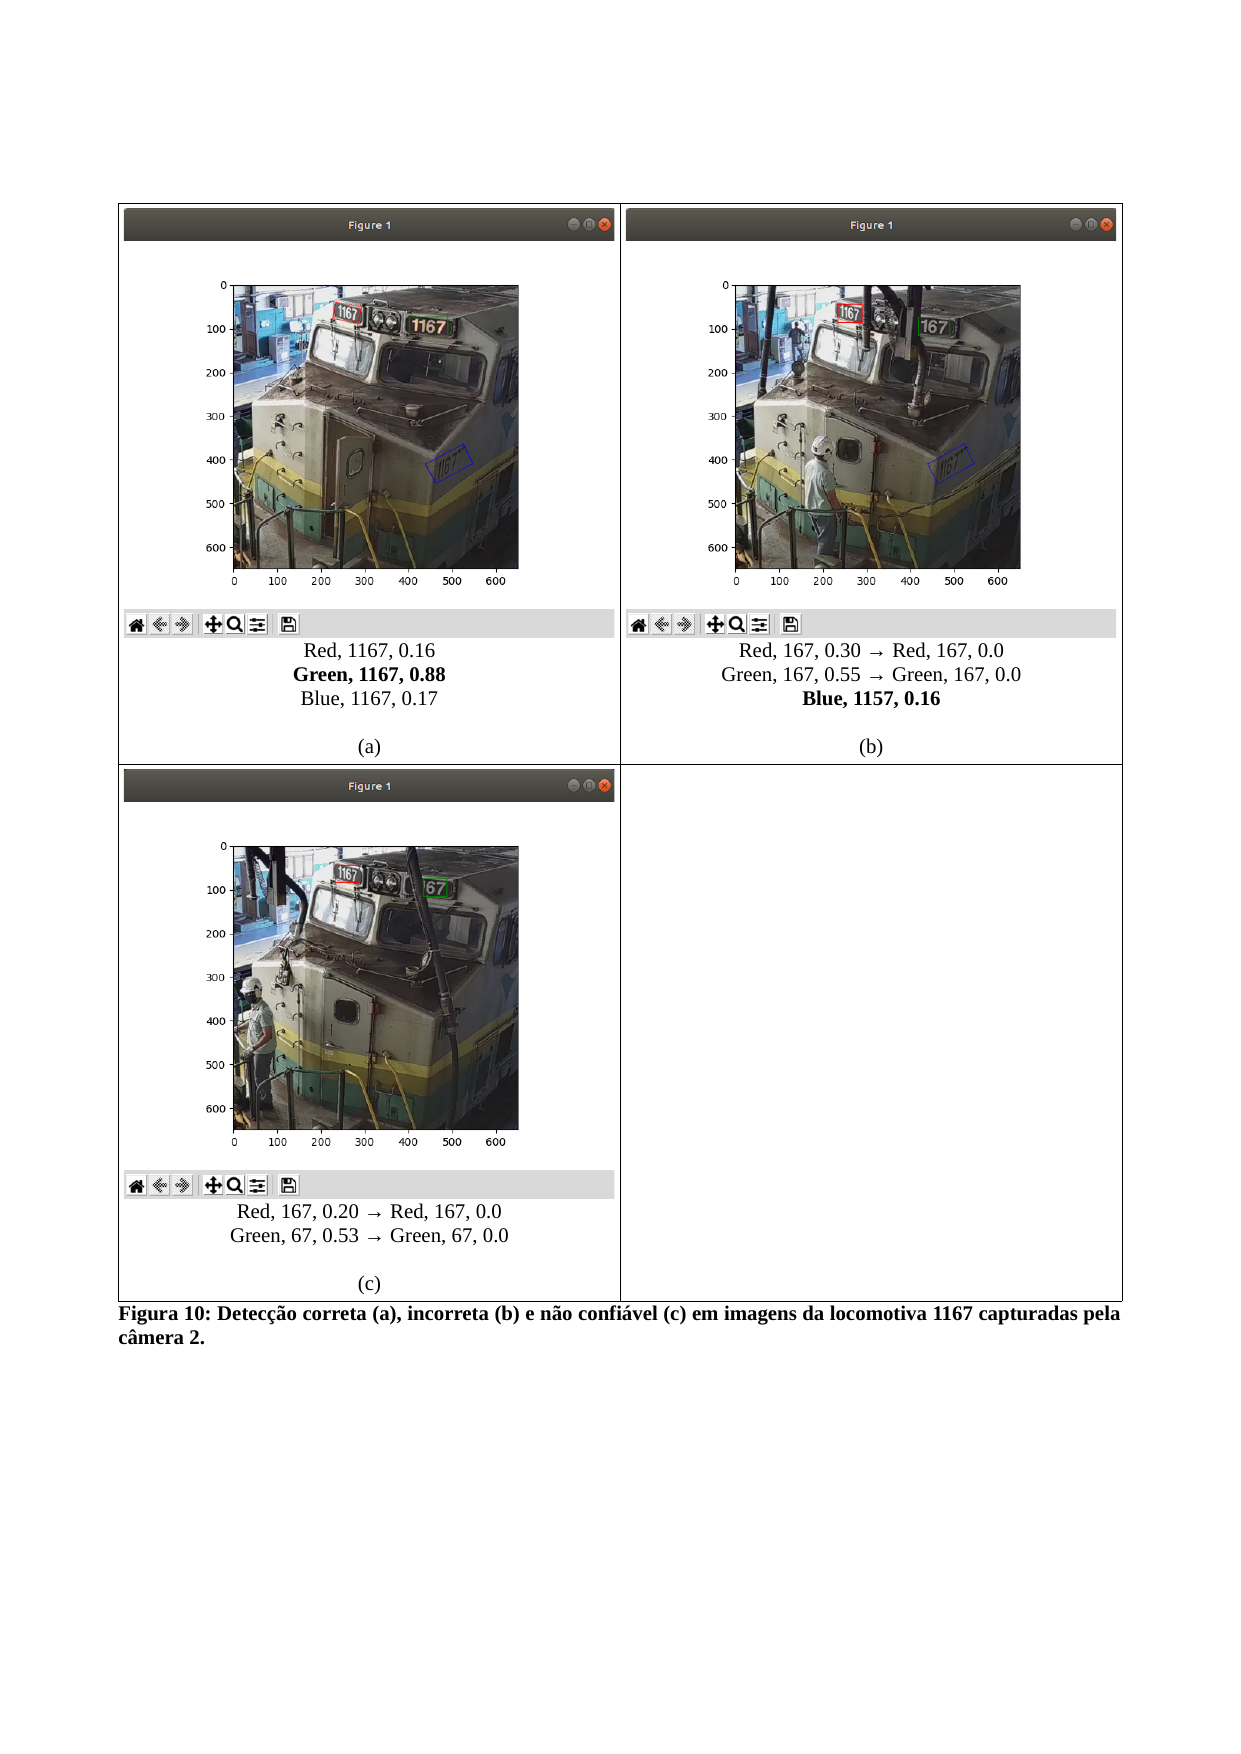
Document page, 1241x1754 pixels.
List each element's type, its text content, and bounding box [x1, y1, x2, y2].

picture [625, 208, 1117, 638]
table_header Red, 1167, 0.16 Green, 1167, 0.88 Blue, 1167, 0.17 (a) [119, 204, 620, 764]
table_header Red, 167, 0.30 → Red, 167, 0.0 Green, 167, 0.55 → Green, 167, 0.0 Blue, 1157, 0.16 (b) [621, 204, 1122, 764]
table_cell Red, 167, 0.20 → Red, 167, 0.0 Green, 67, 0.53 → Green, 67, 0.0 (c) [119, 765, 620, 1301]
picture [123, 769, 615, 1199]
table_cell [621, 765, 1122, 1301]
text Figura 10: Detecção correta (a), incorreta (b) e não confiável (c) em imagens da locomotiva 1167 capturadas pela câmera 2. [118, 1302, 1122, 1349]
picture [123, 208, 615, 638]
